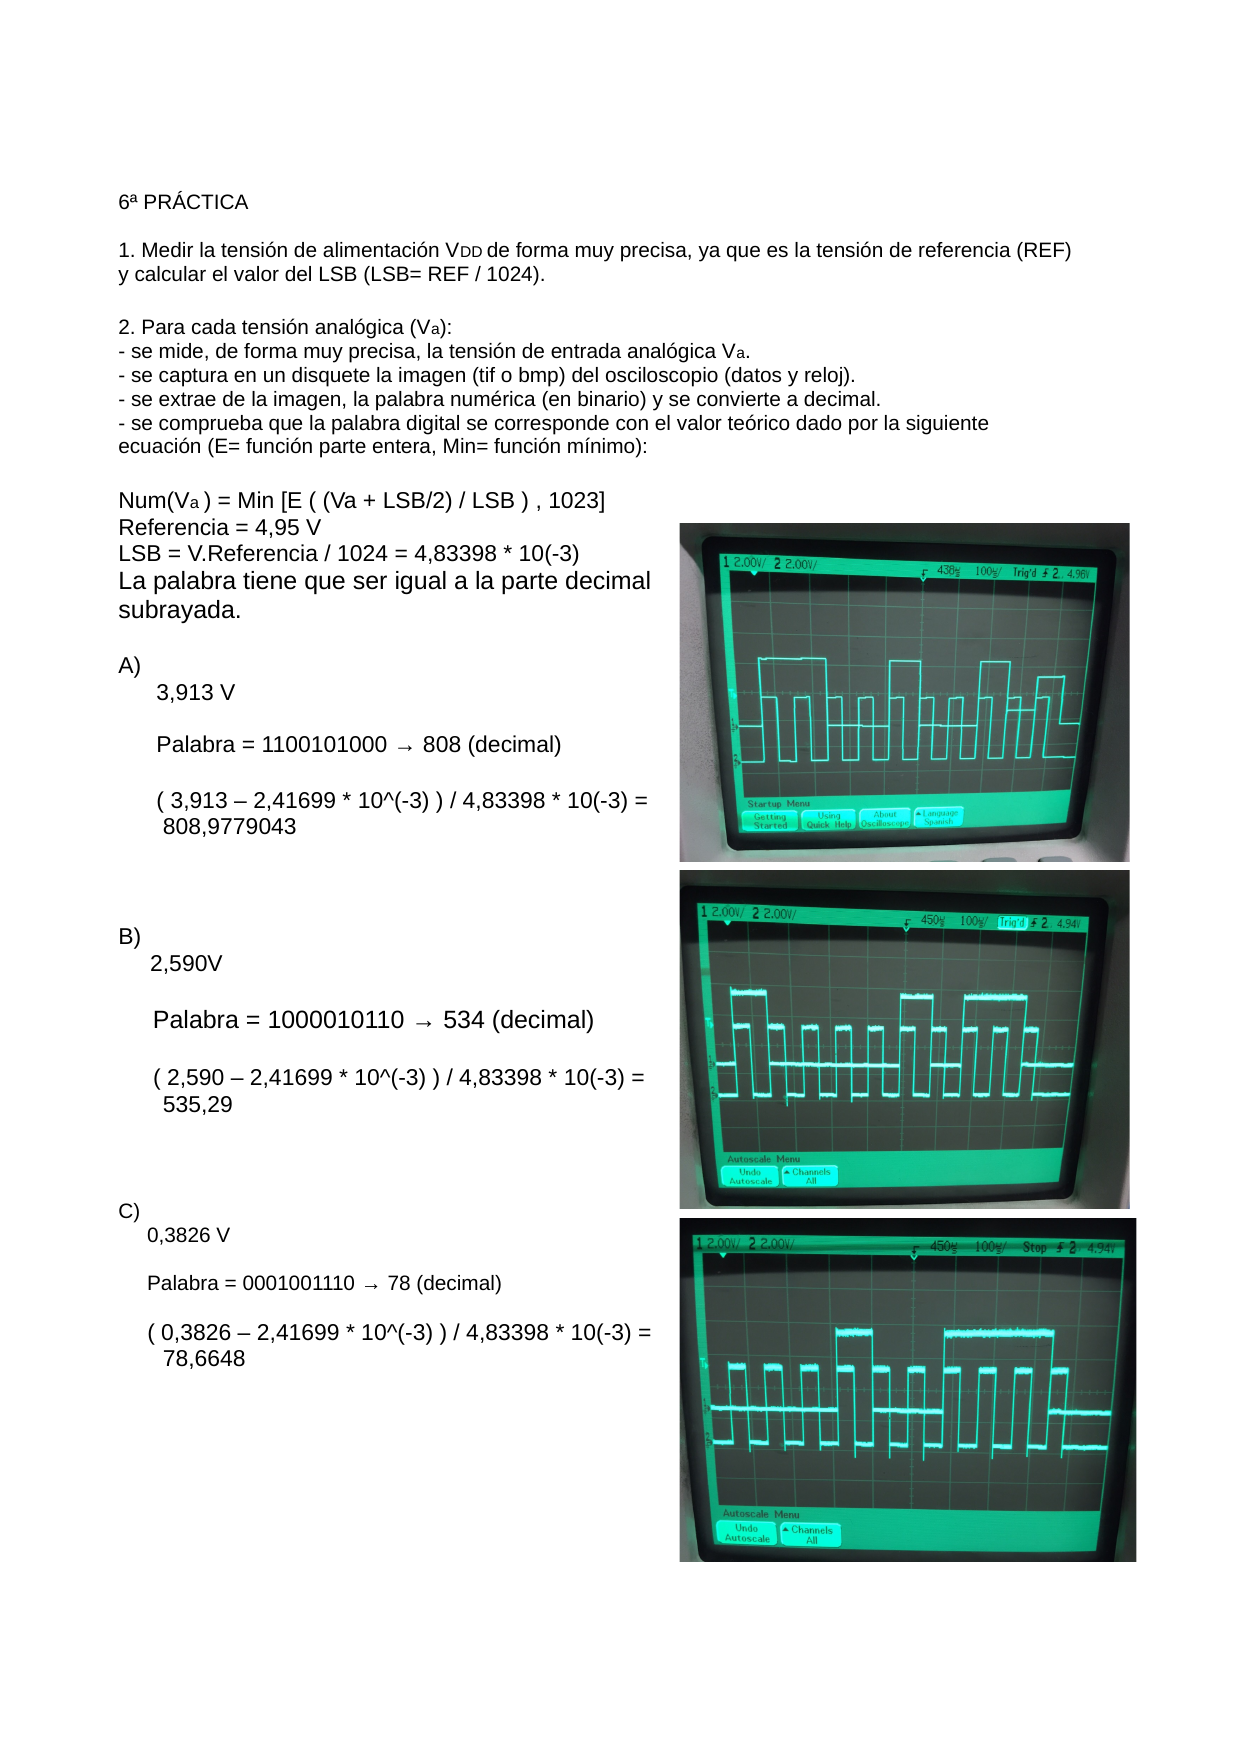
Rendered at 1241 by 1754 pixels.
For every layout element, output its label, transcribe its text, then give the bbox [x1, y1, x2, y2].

text 2. Para cada tensión analógica (Va): [118, 314, 1122, 338]
text LSB = V.Referencia / 1024 = 4,83398 * 10(-3) [118, 540, 679, 566]
text La palabra tiene que ser igual a la parte decimal [118, 566, 679, 595]
text ( 0,3826 – 2,41699 * 10^(-3) ) / 4,83398 * 10(-3) = [118, 1318, 679, 1345]
text A) [118, 652, 679, 679]
text 2,590V [118, 949, 679, 976]
picture [679, 523, 1130, 862]
text Palabra = 1100101000 → 808 (decimal) [118, 731, 679, 758]
text 535,29 [118, 1091, 679, 1117]
text 78,6648 [118, 1345, 679, 1371]
text 808,9779043 [118, 813, 679, 839]
text B) [118, 923, 679, 949]
text Num(Va ) = Min [E ( (Va + LSB/2) / LSB ) , 1023] [118, 487, 1122, 513]
text - se extrae de la imagen, la palabra numérica (en binario) y se convierte a decimal. [118, 386, 1122, 410]
picture [679, 1218, 1137, 1562]
text ( 2,590 – 2,41699 * 10^(-3) ) / 4,83398 * 10(-3) = [118, 1062, 679, 1091]
text y calcular el valor del LSB (LSB= REF / 1024). [118, 262, 1122, 286]
text ecuación (E= función parte entera, Min= función mínimo): [118, 434, 1122, 458]
text Palabra = 0001001110 → 78 (decimal) [118, 1271, 679, 1294]
text 0,3826 V [118, 1223, 679, 1247]
text 1. Medir la tensión de alimentación VDD de forma muy precisa, ya que es la tensión de referencia (REF) [118, 238, 1122, 262]
text - se comprueba que la palabra digital se corresponde con el valor teórico dado por la siguiente [118, 410, 1122, 434]
text 6ª PRÁCTICA [118, 190, 1122, 214]
text Referencia = 4,95 V [118, 513, 1122, 540]
text Palabra = 1000010110 → 534 (decimal) [118, 1004, 679, 1033]
text - se captura en un disquete la imagen (tif o bmp) del osciloscopio (datos y reloj). [118, 362, 1122, 386]
picture [679, 870, 1130, 1209]
text ( 3,913 – 2,41699 * 10^(-3) ) / 4,83398 * 10(-3) = [118, 787, 679, 813]
text 3,913 V [118, 679, 679, 705]
text C) [118, 1199, 1122, 1223]
text - se mide, de forma muy precisa, la tensión de entrada analógica Va. [118, 338, 1122, 362]
text subrayada. [118, 595, 679, 624]
